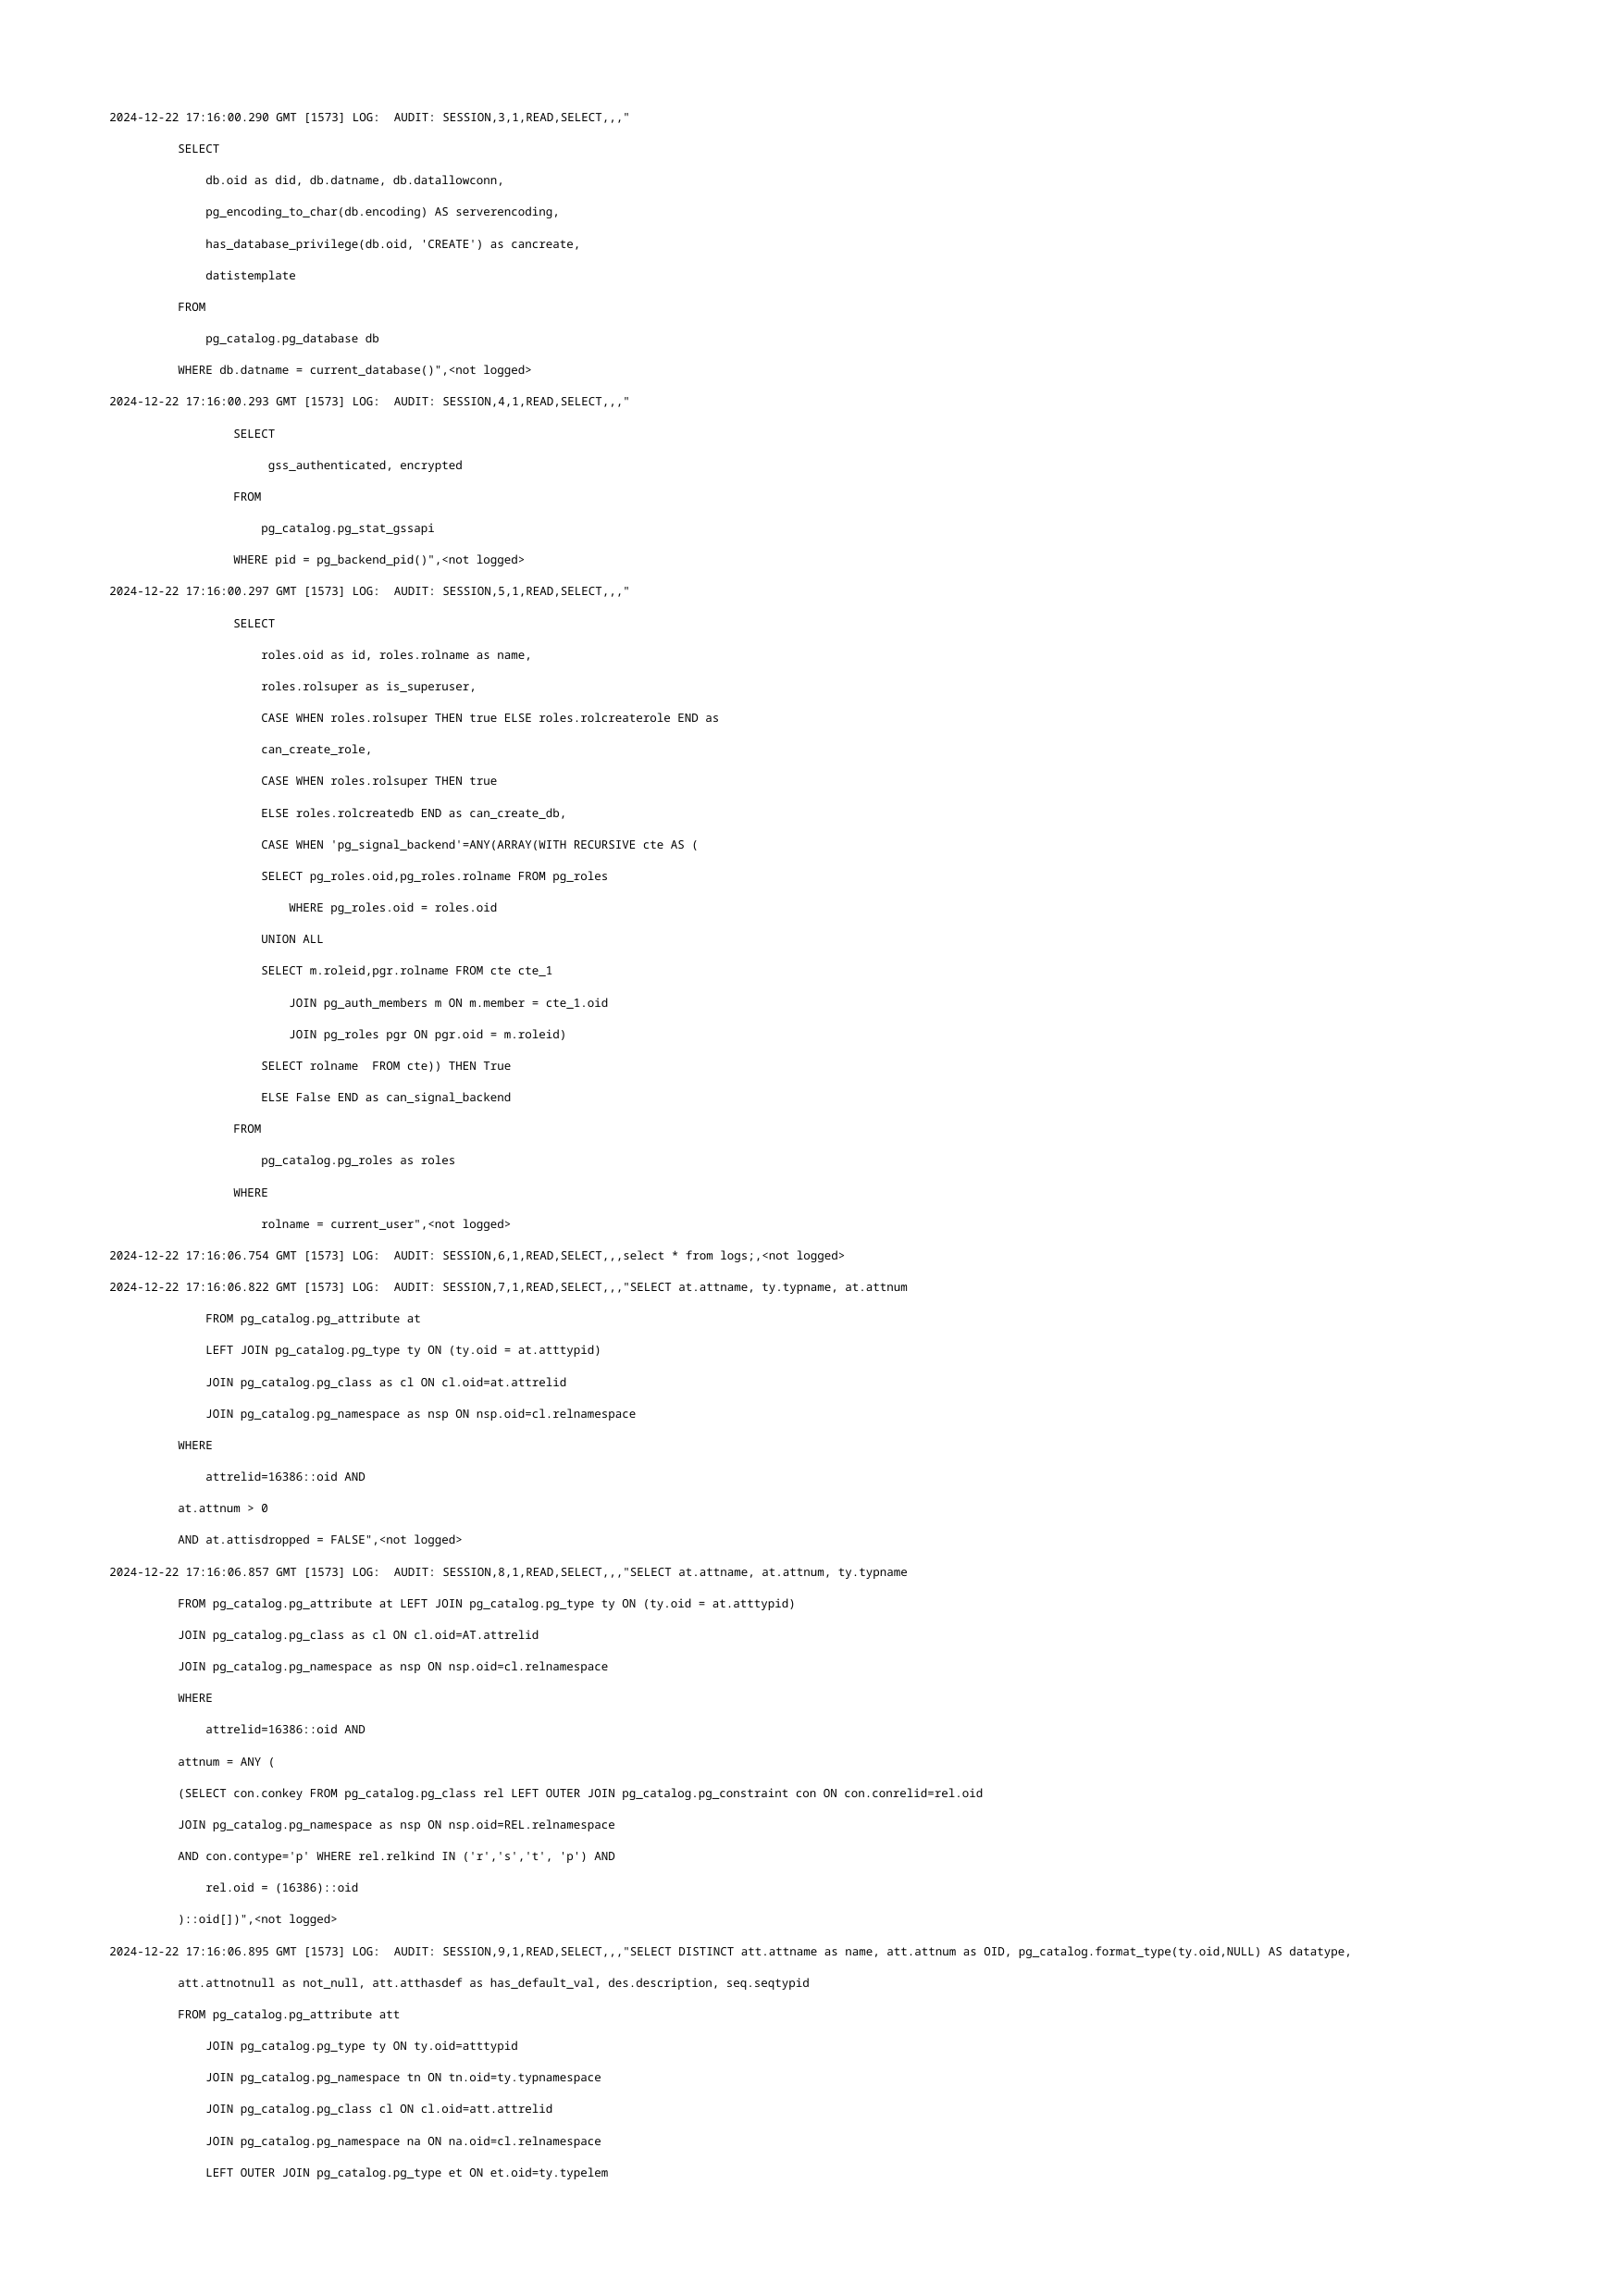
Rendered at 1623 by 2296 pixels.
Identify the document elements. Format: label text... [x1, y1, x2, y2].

text SELECT [109, 615, 1514, 631]
text SELECT [109, 426, 1514, 441]
text can_create_role, [109, 741, 1514, 757]
text JOIN pg_catalog.pg_namespace tn ON tn.oid=ty.typnamespace [109, 2069, 1514, 2085]
text pg_catalog.pg_roles as roles [109, 1153, 1514, 1169]
text FROM pg_catalog.pg_attribute att [109, 2006, 1514, 2022]
text WHERE [109, 1437, 1514, 1453]
text FROM pg_catalog.pg_attribute at LEFT JOIN pg_catalog.pg_type ty ON (ty.oid = at.atttypid) [109, 1595, 1514, 1611]
text WHERE pg_roles.oid = roles.oid [109, 900, 1514, 915]
text SELECT rolname FROM cte)) THEN True [109, 1058, 1514, 1074]
text 2024-12-22 17:16:06.822 GMT [1573] LOG: AUDIT: SESSION,7,1,READ,SELECT,,,"SELECT at.attname, ty.typname, at.attnum [109, 1279, 1514, 1295]
text LEFT OUTER JOIN pg_catalog.pg_type et ON et.oid=ty.typelem [109, 2165, 1514, 2180]
text att.attnotnull as not_null, att.atthasdef as has_default_val, des.description, seq.seqtypid [109, 1975, 1514, 1991]
text UNION ALL [109, 931, 1514, 947]
text JOIN pg_auth_members m ON m.member = cte_1.oid [109, 995, 1514, 1011]
text AND at.attisdropped = FALSE",<not logged> [109, 1533, 1514, 1548]
text JOIN pg_catalog.pg_class as cl ON cl.oid=at.attrelid [109, 1374, 1514, 1390]
text 2024-12-22 17:16:06.857 GMT [1573] LOG: AUDIT: SESSION,8,1,READ,SELECT,,,"SELECT at.attname, at.attnum, ty.typname [109, 1564, 1514, 1580]
text 2024-12-22 17:16:06.895 GMT [1573] LOG: AUDIT: SESSION,9,1,READ,SELECT,,,"SELECT DISTINCT att.attname as name, att.attnum as OID, pg_catalog.format_type(ty.oid,NULL) AS datatype, [109, 1943, 1514, 1959]
text SELECT pg_roles.oid,pg_roles.rolname FROM pg_roles [109, 868, 1514, 884]
text 2024-12-22 17:16:00.290 GMT [1573] LOG: AUDIT: SESSION,3,1,READ,SELECT,,," [109, 109, 1514, 125]
text pg_catalog.pg_database db [109, 330, 1514, 346]
text db.oid as did, db.datname, db.datallowconn, [109, 172, 1514, 188]
text JOIN pg_catalog.pg_class cl ON cl.oid=att.attrelid [109, 2102, 1514, 2117]
text SELECT [109, 141, 1514, 156]
text JOIN pg_catalog.pg_namespace na ON na.oid=cl.relnamespace [109, 2133, 1514, 2149]
text roles.rolsuper as is_superuser, [109, 678, 1514, 694]
text FROM pg_catalog.pg_attribute at [109, 1310, 1514, 1326]
text (SELECT con.conkey FROM pg_catalog.pg_class rel LEFT OUTER JOIN pg_catalog.pg_constraint con ON con.conrelid=rel.oid [109, 1785, 1514, 1801]
text JOIN pg_catalog.pg_class as cl ON cl.oid=AT.attrelid [109, 1627, 1514, 1643]
text WHERE [109, 1690, 1514, 1706]
text WHERE db.datname = current_database()",<not logged> [109, 362, 1514, 378]
text ELSE roles.rolcreatedb END as can_create_db, [109, 805, 1514, 821]
text at.attnum > 0 [109, 1500, 1514, 1516]
text roles.oid as id, roles.rolname as name, [109, 647, 1514, 663]
text attnum = ANY ( [109, 1754, 1514, 1769]
text CASE WHEN roles.rolsuper THEN true ELSE roles.rolcreaterole END as [109, 710, 1514, 726]
text JOIN pg_catalog.pg_namespace as nsp ON nsp.oid=cl.relnamespace [109, 1658, 1514, 1674]
text 2024-12-22 17:16:06.754 GMT [1573] LOG: AUDIT: SESSION,6,1,READ,SELECT,,,select * from logs;,<not logged> [109, 1247, 1514, 1263]
text rel.oid = (16386)::oid [109, 1880, 1514, 1895]
text attrelid=16386::oid AND [109, 1469, 1514, 1484]
text )::oid[])",<not logged> [109, 1912, 1514, 1928]
text rolname = current_user",<not logged> [109, 1216, 1514, 1232]
text LEFT JOIN pg_catalog.pg_type ty ON (ty.oid = at.atttypid) [109, 1343, 1514, 1359]
text SELECT m.roleid,pgr.rolname FROM cte cte_1 [109, 963, 1514, 979]
text FROM [109, 489, 1514, 504]
text pg_catalog.pg_stat_gssapi [109, 520, 1514, 536]
text JOIN pg_roles pgr ON pgr.oid = m.roleid) [109, 1026, 1514, 1042]
text 2024-12-22 17:16:00.297 GMT [1573] LOG: AUDIT: SESSION,5,1,READ,SELECT,,," [109, 584, 1514, 600]
text pg_encoding_to_char(db.encoding) AS serverencoding, [109, 205, 1514, 220]
text WHERE [109, 1185, 1514, 1200]
text attrelid=16386::oid AND [109, 1722, 1514, 1738]
text CASE WHEN roles.rolsuper THEN true [109, 774, 1514, 789]
text CASE WHEN 'pg_signal_backend'=ANY(ARRAY(WITH RECURSIVE cte AS ( [109, 837, 1514, 852]
text FROM [109, 1121, 1514, 1136]
text JOIN pg_catalog.pg_namespace as nsp ON nsp.oid=cl.relnamespace [109, 1406, 1514, 1421]
text has_database_privilege(db.oid, 'CREATE') as cancreate, [109, 236, 1514, 252]
text WHERE pid = pg_backend_pid()",<not logged> [109, 552, 1514, 567]
text ELSE False END as can_signal_backend [109, 1089, 1514, 1105]
text datistemplate [109, 267, 1514, 283]
text FROM [109, 299, 1514, 315]
text JOIN pg_catalog.pg_namespace as nsp ON nsp.oid=REL.relnamespace [109, 1817, 1514, 1832]
text 2024-12-22 17:16:00.293 GMT [1573] LOG: AUDIT: SESSION,4,1,READ,SELECT,,," [109, 394, 1514, 410]
text gss_authenticated, encrypted [109, 457, 1514, 473]
text JOIN pg_catalog.pg_type ty ON ty.oid=atttypid [109, 2038, 1514, 2054]
text AND con.contype='p' WHERE rel.relkind IN ('r','s','t', 'p') AND [109, 1848, 1514, 1864]
